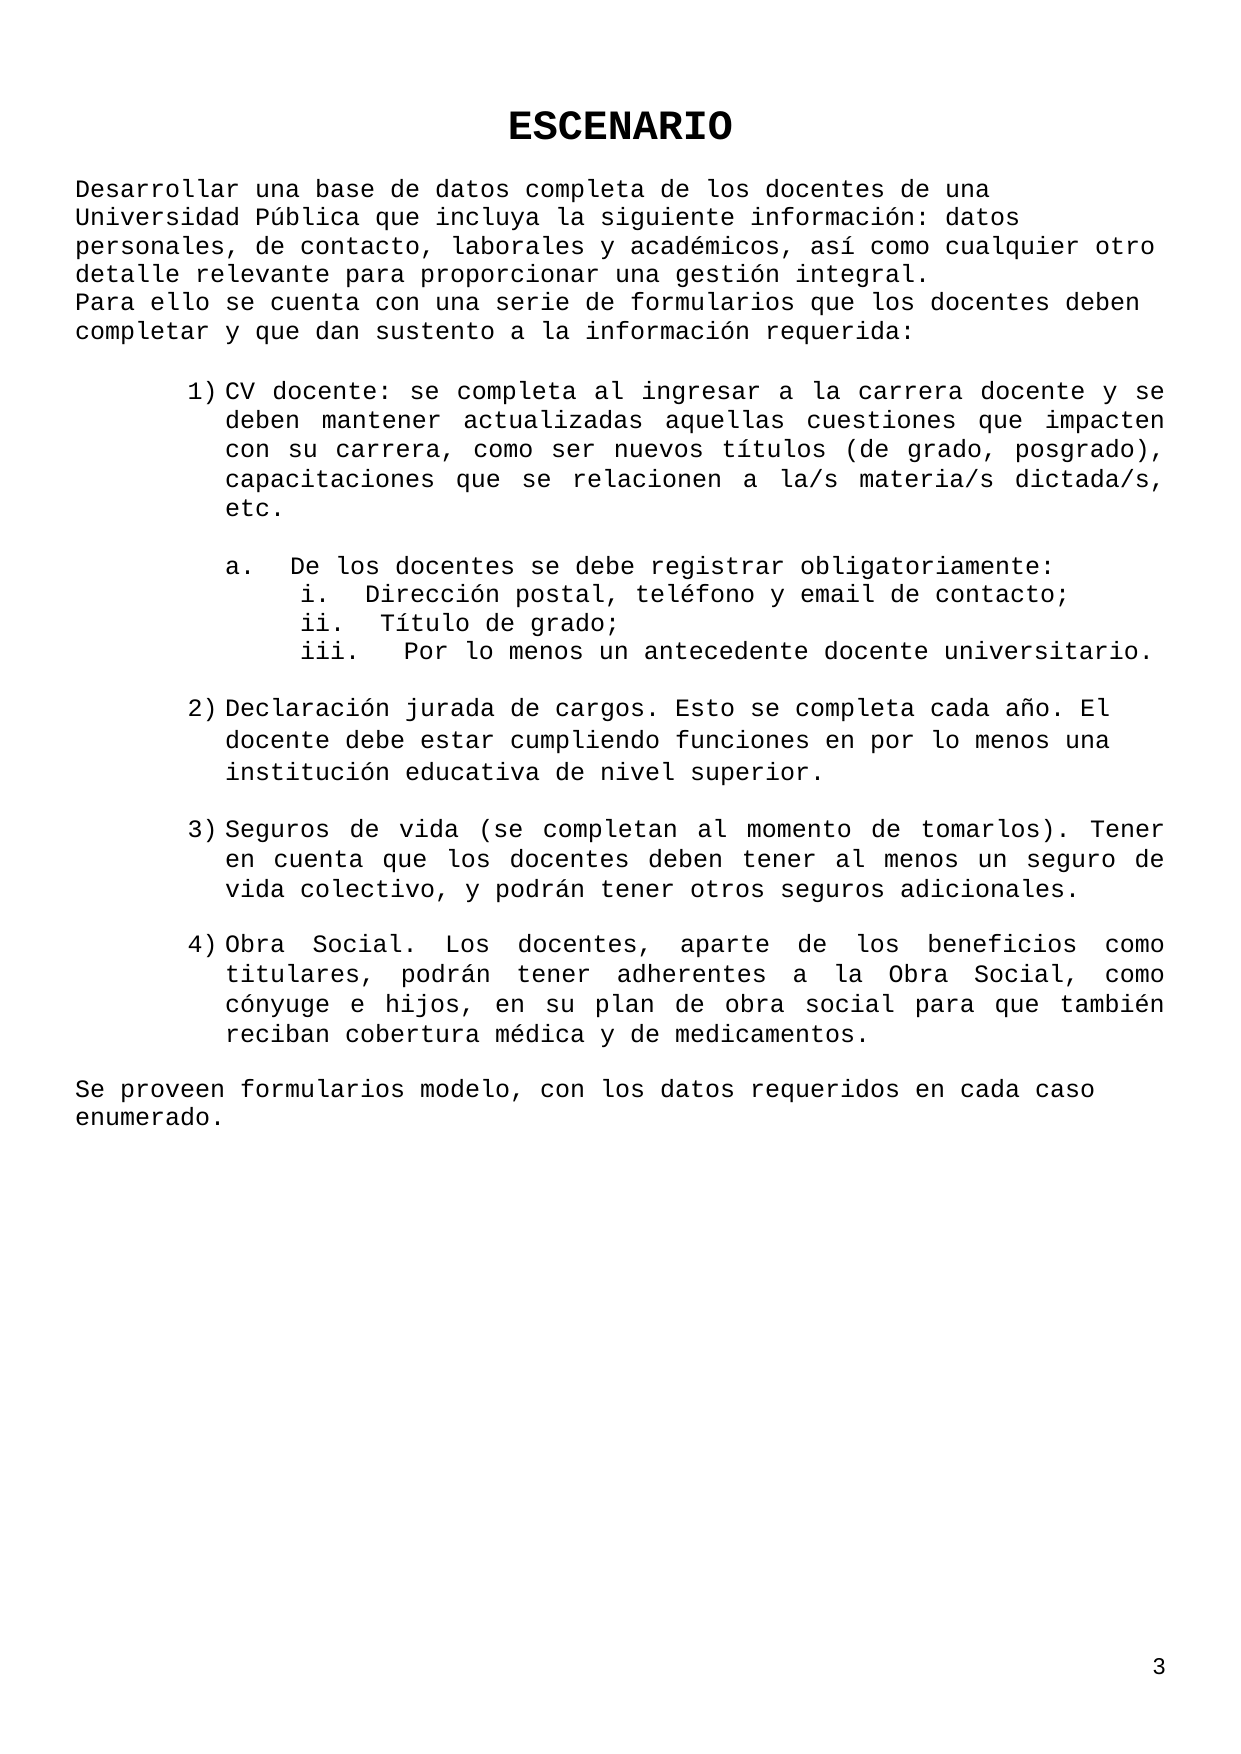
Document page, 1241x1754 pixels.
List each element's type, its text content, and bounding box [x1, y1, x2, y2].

text i. Dirección postal, teléfono y email de contacto; [300, 582, 1165, 610]
list Declaración jurada de cargos. Esto se completa cada año. El docente debe estar cumpliendo funciones en por lo menos una institución educativa de nivel superior. [187, 695, 1165, 788]
text a. De los docentes se debe registrar obligatoriamente: [225, 554, 1165, 582]
list Obra Social. Los docentes, aparte de los beneficios como titulares, podrán tener adherentes a la Obra Social, como cónyuge e hijos, en su plan de obra social para que también reciban cobertura médica y de medicamentos. [187, 931, 1165, 1049]
list CV docente: se completa al ingresar a la carrera docente y se deben mantener actualizadas aquellas cuestiones que impacten con su carrera, como ser nuevos títulos (de grado, posgrado), capacitaciones que se relacionen a la/s materia/s dictada/s, etc. [187, 379, 1165, 524]
text Se proveen formularios modelo, con los datos requeridos en cada caso enumerado. [75, 1076, 1165, 1133]
text Para ello se cuenta con una serie de formularios que los docentes deben completar y que dan sustento a la información requerida: [75, 290, 1165, 347]
text iii. Por lo menos un antecedente docente universitario. [300, 639, 1165, 667]
list Seguros de vida (se completan al momento de tomarlos). Tener en cuenta que los docentes deben tener al menos un seguro de vida colectivo, y podrán tener otros seguros adicionales. [187, 816, 1165, 904]
text ii. Título de grado; [300, 610, 1165, 639]
text Desarrollar una base de datos completa de los docentes de una Universidad Pública que incluya la siguiente información: datos personales, de contacto, laborales y académicos, así como cualquier otro detalle relevante para proporcionar una gestión integral. [75, 177, 1165, 290]
subtitle ESCENARIO [75, 104, 1165, 152]
